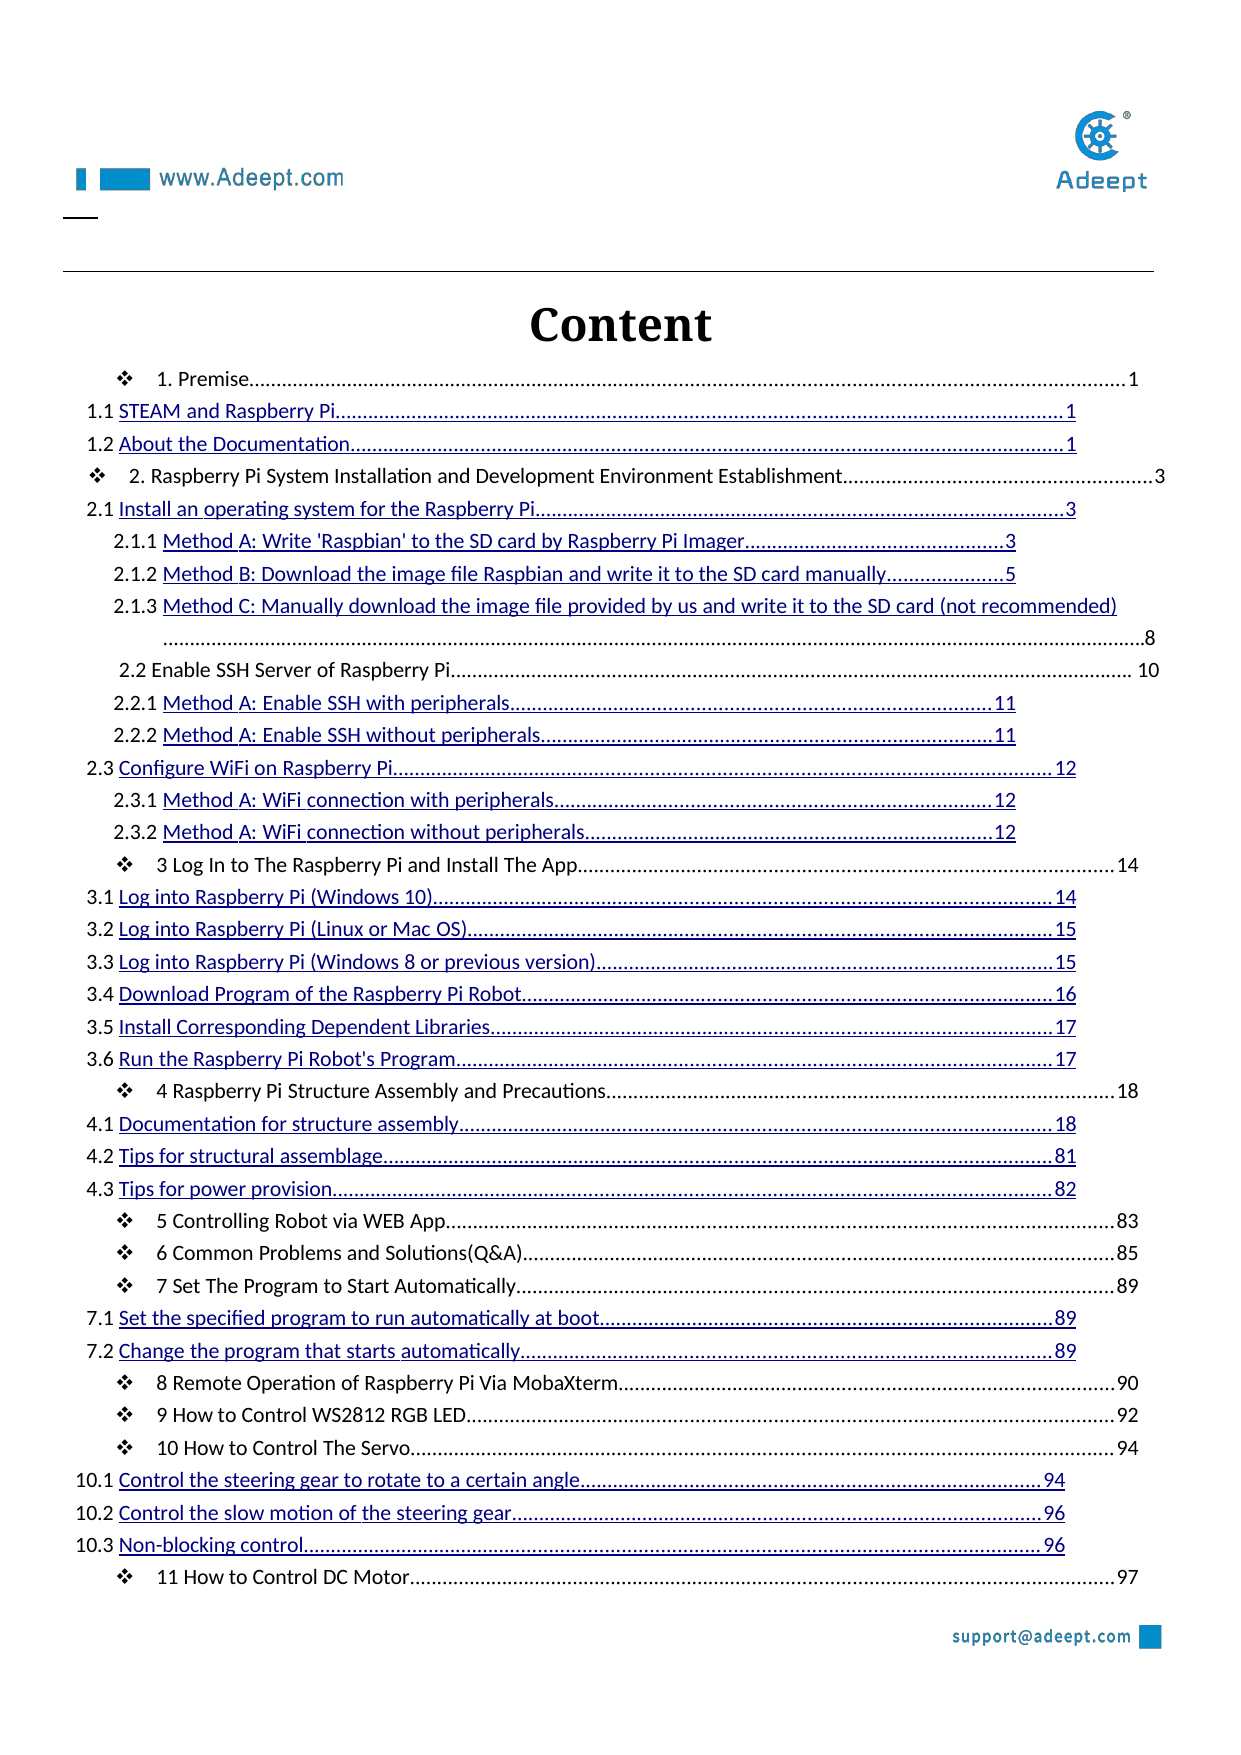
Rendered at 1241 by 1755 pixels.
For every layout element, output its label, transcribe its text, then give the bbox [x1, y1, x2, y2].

list 10 How to Control The Servo 94 [75, 1434, 1178, 1461]
list 3 Log In to The Raspberry Pi and Install The App 14 [75, 851, 1178, 877]
list Log into Raspberry Pi (Windows 8 or previous version) 15 [86, 948, 1182, 975]
list Change the program that starts automatically 89 [86, 1337, 1182, 1363]
list Non-blocking control 96 [75, 1531, 1182, 1558]
picture [75, 167, 343, 191]
list 6 Common Problems and Solutions(Q&A) 85 [75, 1239, 1178, 1266]
list 2. Raspberry Pi System Installation and Development Environment Establishment 3 [87, 462, 1182, 489]
list Method C: Manually download the image file provided by us and write it to the SD card (not recommended) [113, 592, 1182, 619]
list 8 Remote Operation of Raspberry Pi Via MobaXterm 90 [75, 1369, 1178, 1396]
list Control the steering gear to rotate to a certain angle 94 [75, 1466, 1182, 1493]
list Log into Raspberry Pi (Windows 10) 14 [86, 883, 1182, 910]
list Tips for structural assemblage 81 [86, 1142, 1182, 1169]
list Method A: Enable SSH with peripherals 11 [113, 689, 1182, 716]
list 7 Set The Program to Start Automatically 89 [75, 1272, 1178, 1299]
picture [947, 1625, 1139, 1649]
list 11 How to Control DC Motor 97 [75, 1563, 1178, 1590]
list 1. Premise 1 [75, 365, 1178, 392]
list Tips for power provision 82 [86, 1175, 1182, 1201]
list Download Program of the Raspberry Pi Robot 16 [86, 980, 1182, 1007]
list Method A: WiFi connection without peripherals 12 [113, 818, 1182, 845]
text .......................................................................................................................................................................................8 2.2 Enable SSH Server of Raspberry Pi............................................................................................................................... 10 [119, 624, 1166, 683]
list Install an operating system for the Raspberry Pi 3 [86, 495, 1182, 522]
list STEAM and Raspberry Pi 1 [86, 398, 1182, 424]
list 5 Controlling Robot via WEB App 83 [75, 1207, 1178, 1234]
list Run the Raspberry Pi Robot's Program 17 [86, 1045, 1182, 1072]
list Set the specified program to run automatically at boot 89 [86, 1304, 1182, 1331]
list Method A: Enable SSH without peripherals 11 [113, 721, 1182, 748]
text Content [62, 298, 1179, 353]
list Method B: Download the image file Raspbian and write it to the SD card manually 5 [113, 560, 1182, 586]
list Log into Raspberry Pi (Linux or Mac OS) 15 [86, 916, 1182, 942]
list Control the slow motion of the steering gear 96 [75, 1499, 1182, 1525]
list Configure WiFi on Raspberry Pi 12 [86, 754, 1182, 780]
list Documentation for structure assembly 18 [86, 1110, 1182, 1137]
list Method A: WiFi connection with peripherals 12 [113, 786, 1182, 813]
list About the Documentation 1 [86, 430, 1182, 457]
list Install Corresponding Dependent Libraries 17 [86, 1013, 1182, 1039]
list Method A: Write 'Raspbian' to the SD card by Raspberry Pi Imager 3 [113, 527, 1182, 554]
list 4 Raspberry Pi Structure Assembly and Precautions 18 [75, 1078, 1178, 1104]
list 9 How to Control WS2812 RGB LED 92 [75, 1402, 1178, 1428]
picture [1056, 111, 1147, 192]
